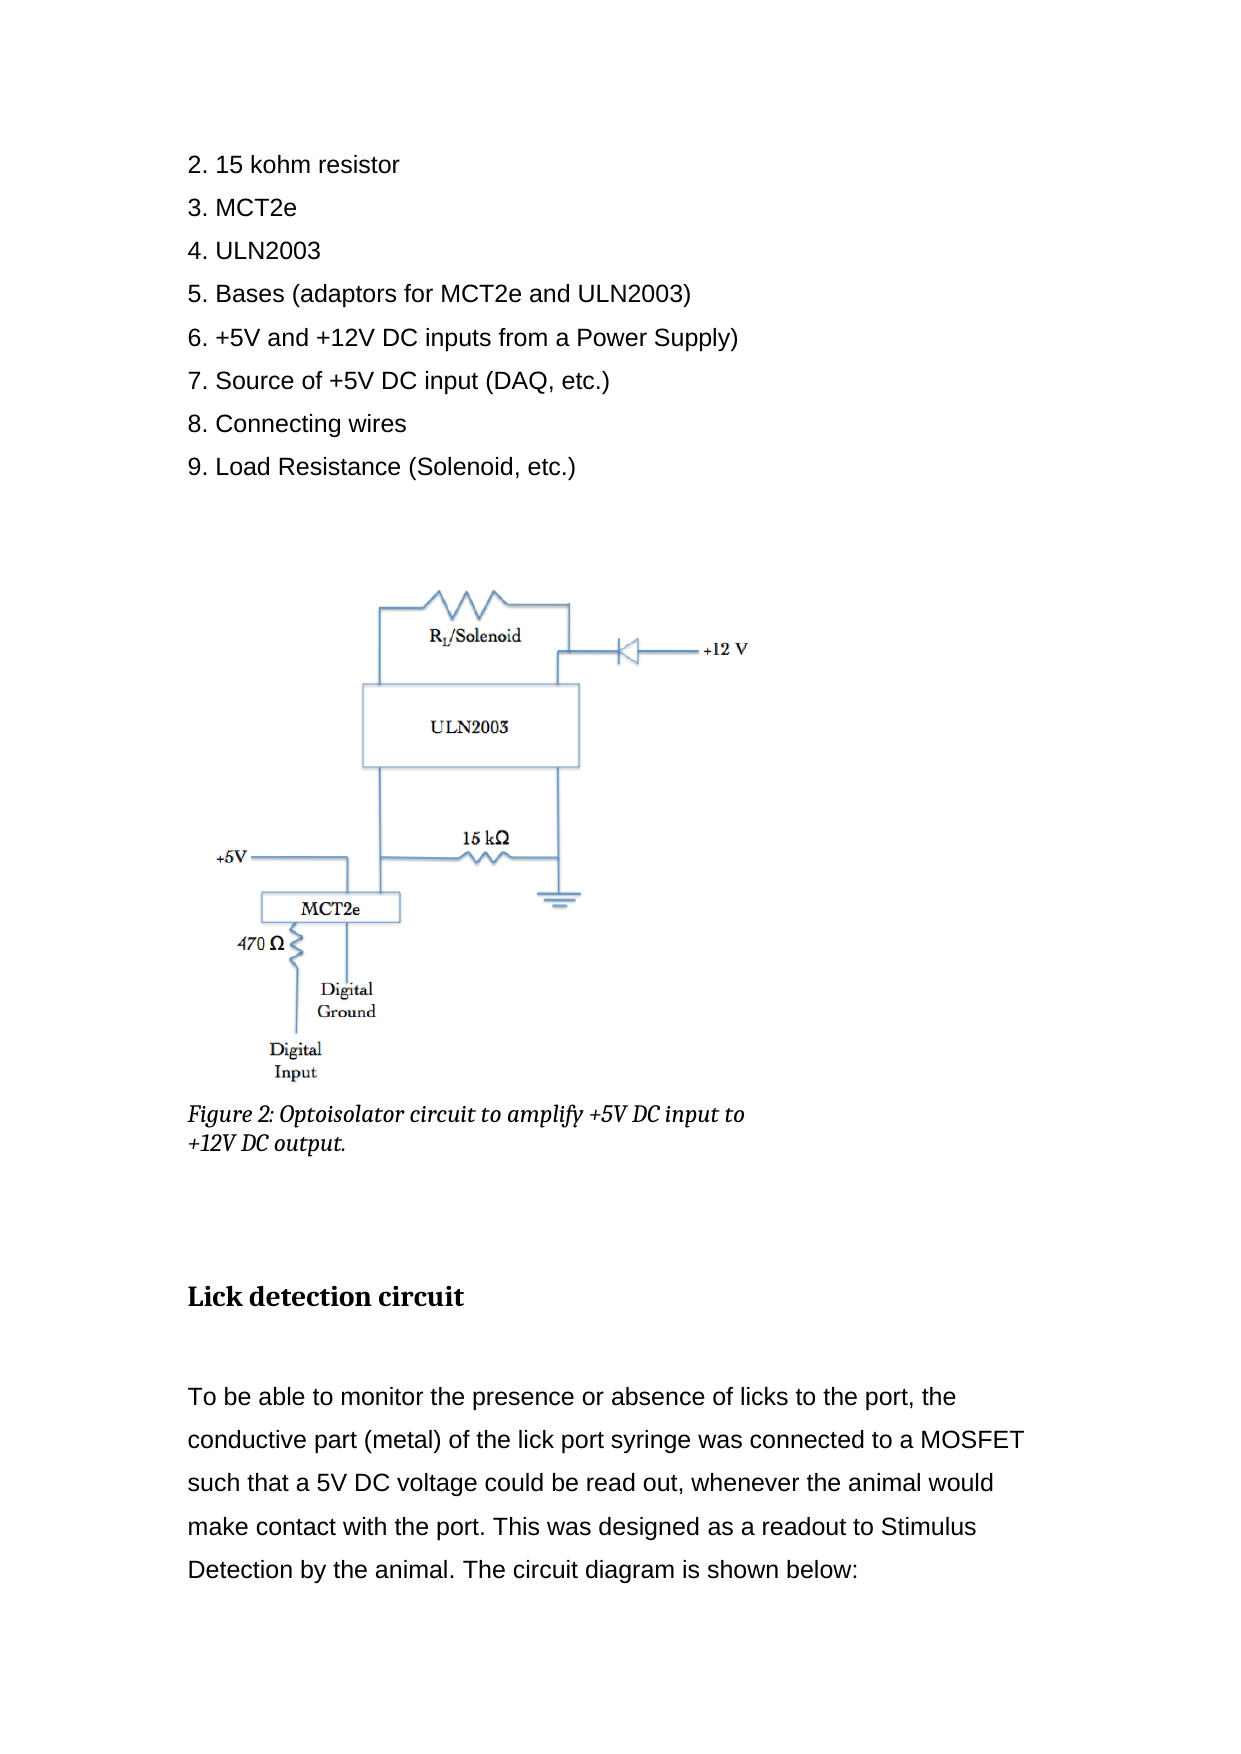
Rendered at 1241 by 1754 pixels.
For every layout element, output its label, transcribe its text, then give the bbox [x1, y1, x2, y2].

text To be able to monitor the presence or absence of licks to the port, the conductive part (metal) of the lick port syringe was connected to a MOSFET such that a 5V DC voltage could be read out, whenever the animal would make contact with the port. This was designed as a readout to Stimulus Detection by the animal. The circuit diagram is shown below: [187, 1382, 1053, 1583]
text 5. Bases (adaptors for MCT2e and ULN2003) [187, 279, 1053, 308]
text Figure 2: Optoisolator circuit to amplify +5V DC input to +12V DC output. [187, 551, 773, 1157]
subtitle Lick detection circuit [187, 1280, 1053, 1314]
text 3. MCT2e [187, 193, 1053, 222]
text 8. Connecting wires [187, 409, 1053, 437]
text 6. +5V and +12V DC inputs from a Power Supply) [187, 322, 1053, 351]
text 2. 15 kohm resistor [187, 150, 1053, 179]
text 9. Load Resistance (Solenoid, etc.) [187, 452, 1053, 481]
picture [208, 550, 753, 1088]
text 7. Source of +5V DC input (DAQ, etc.) [187, 366, 1053, 394]
text 4. ULN2003 [187, 236, 1053, 265]
